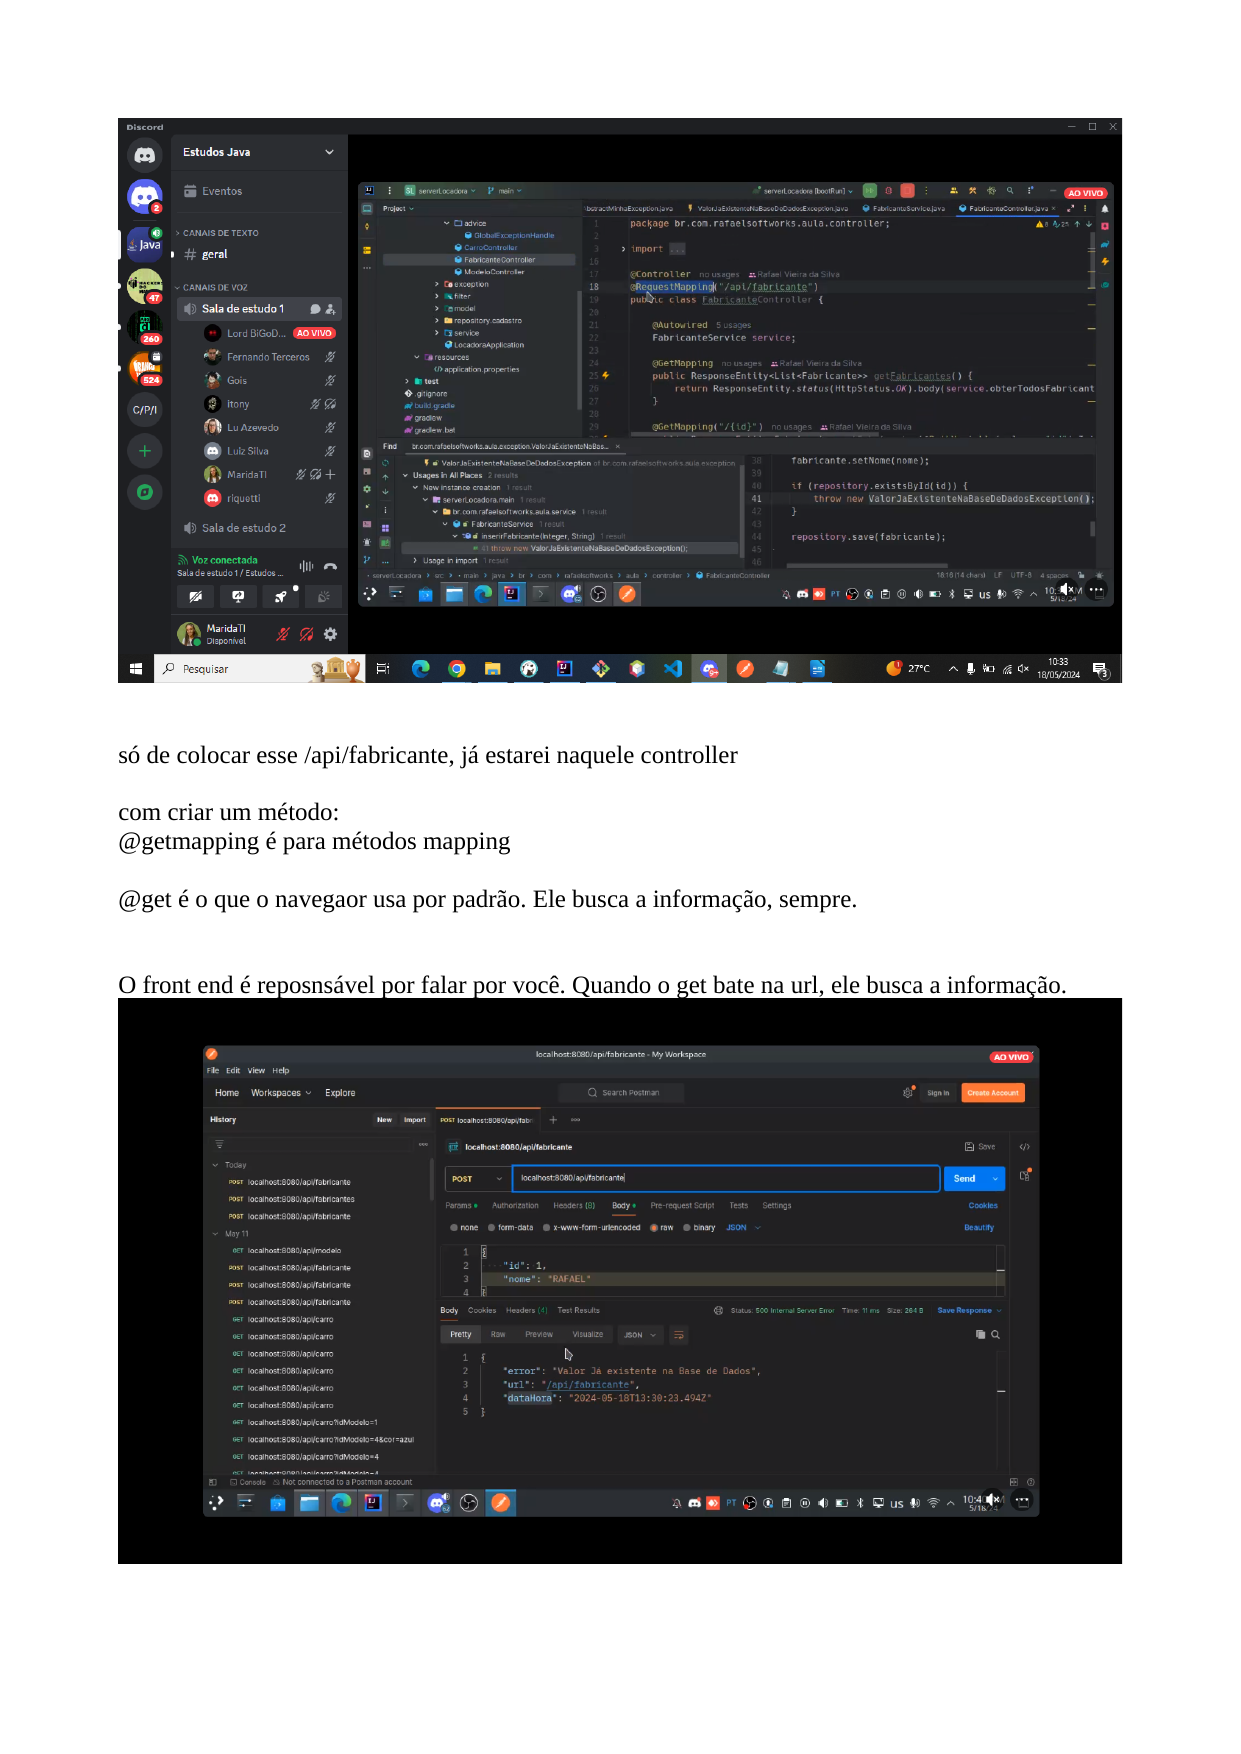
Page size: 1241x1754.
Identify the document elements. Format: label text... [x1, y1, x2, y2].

text só de colocar esse /api/fabricante, já estarei naquele controller [118, 740, 1122, 769]
text @getmapping é para métodos mapping [118, 826, 1122, 855]
text com criar um método: [118, 797, 1122, 826]
text @get é o que o navegaor usa por padrão. Ele busca a informação, sempre. [118, 884, 1122, 912]
text O front end é reposnsável por falar por você. Quando o get bate na url, ele busca a informação. [118, 970, 1122, 998]
picture [118, 998, 1123, 1564]
picture [118, 118, 1123, 683]
